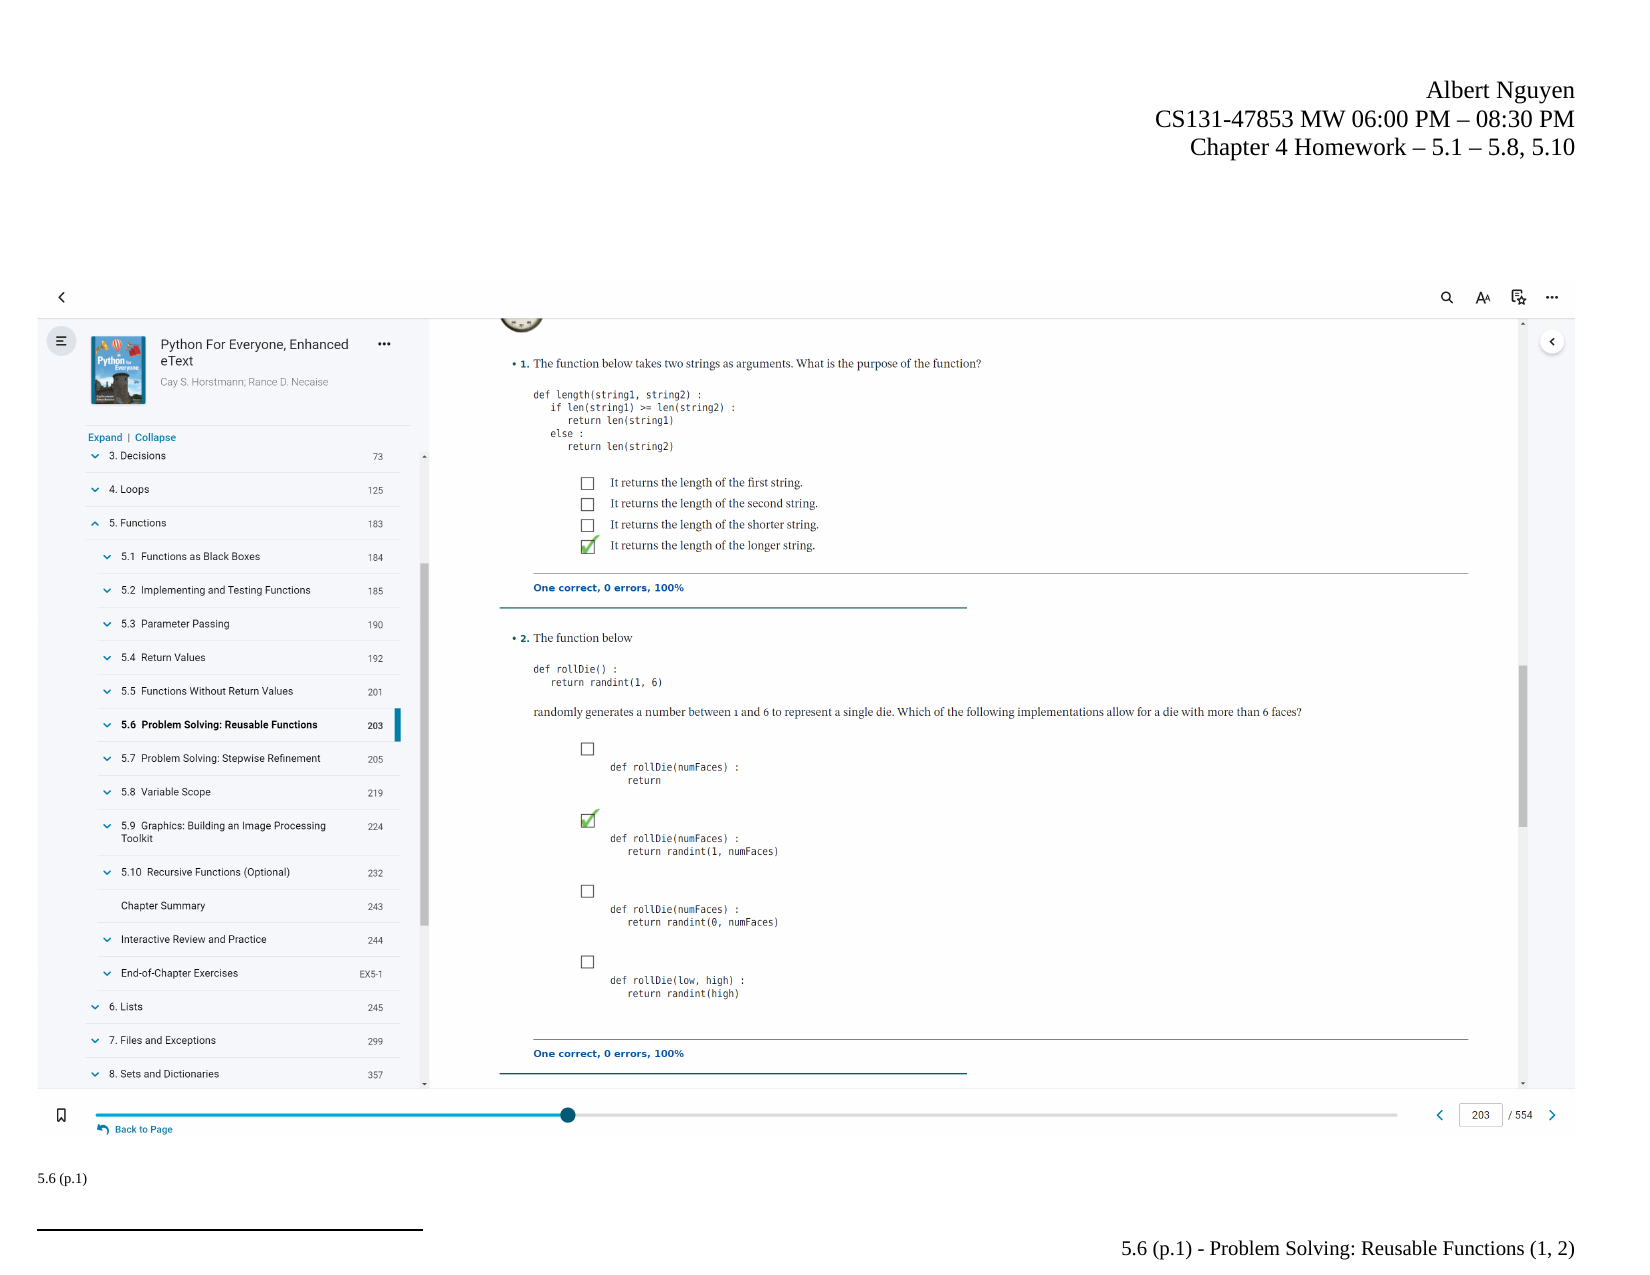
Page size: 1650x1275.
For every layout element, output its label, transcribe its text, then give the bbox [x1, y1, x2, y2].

picture [37, 276, 1575, 1141]
text - Problem Solving: Reusable Functions (1, 2) [37, 1236, 1575, 1260]
